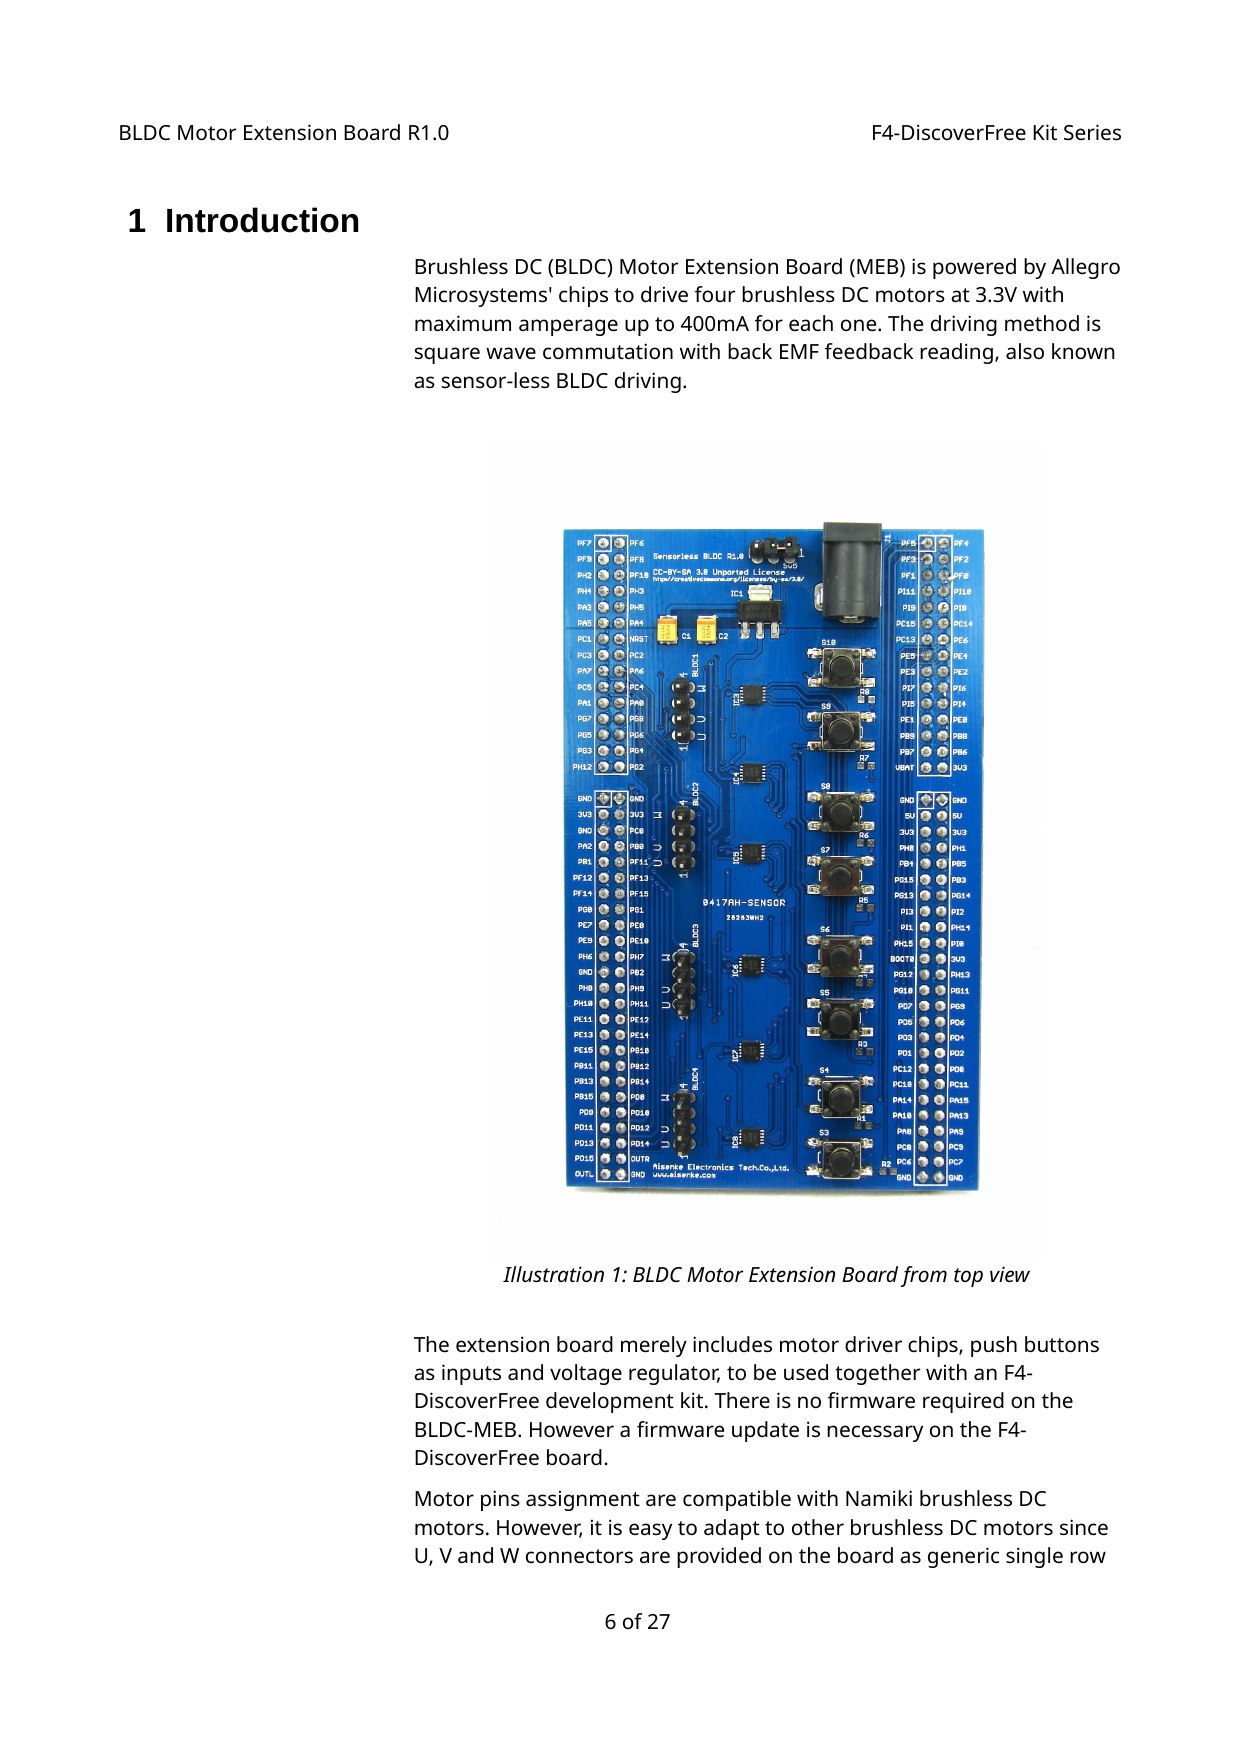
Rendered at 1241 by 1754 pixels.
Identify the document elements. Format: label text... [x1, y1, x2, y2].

text Motor pins assignment are compatible with Namiki brushless DC motors. However, it is easy to adapt to other brushless DC motors since U, V and W connectors are provided on the board as generic single row [413, 1484, 1122, 1570]
text Brushless DC (BLDC) Motor Extension Board (MEB) is powered by Allegro Microsystems' chips to drive four brushless DC motors at 3.3V with maximum amperage up to 400mA for each one. The driving method is square wave commutation with back EMF feedback reading, also known as sensor-less BLDC driving. [413, 252, 1122, 394]
subtitle Introduction [118, 201, 1122, 240]
text Illustration 1: BLDC Motor Extension Board from top view [419, 432, 1116, 1288]
text The extension board merely includes motor driver chips, push buttons as inputs and voltage regulator, to be used together with an F4-DiscoverFree development kit. There is no firmware required on the BLDC-MEB. However a firmware update is necessary on the F4-DiscoverFree board. [413, 1330, 1122, 1472]
picture [492, 444, 1043, 1260]
